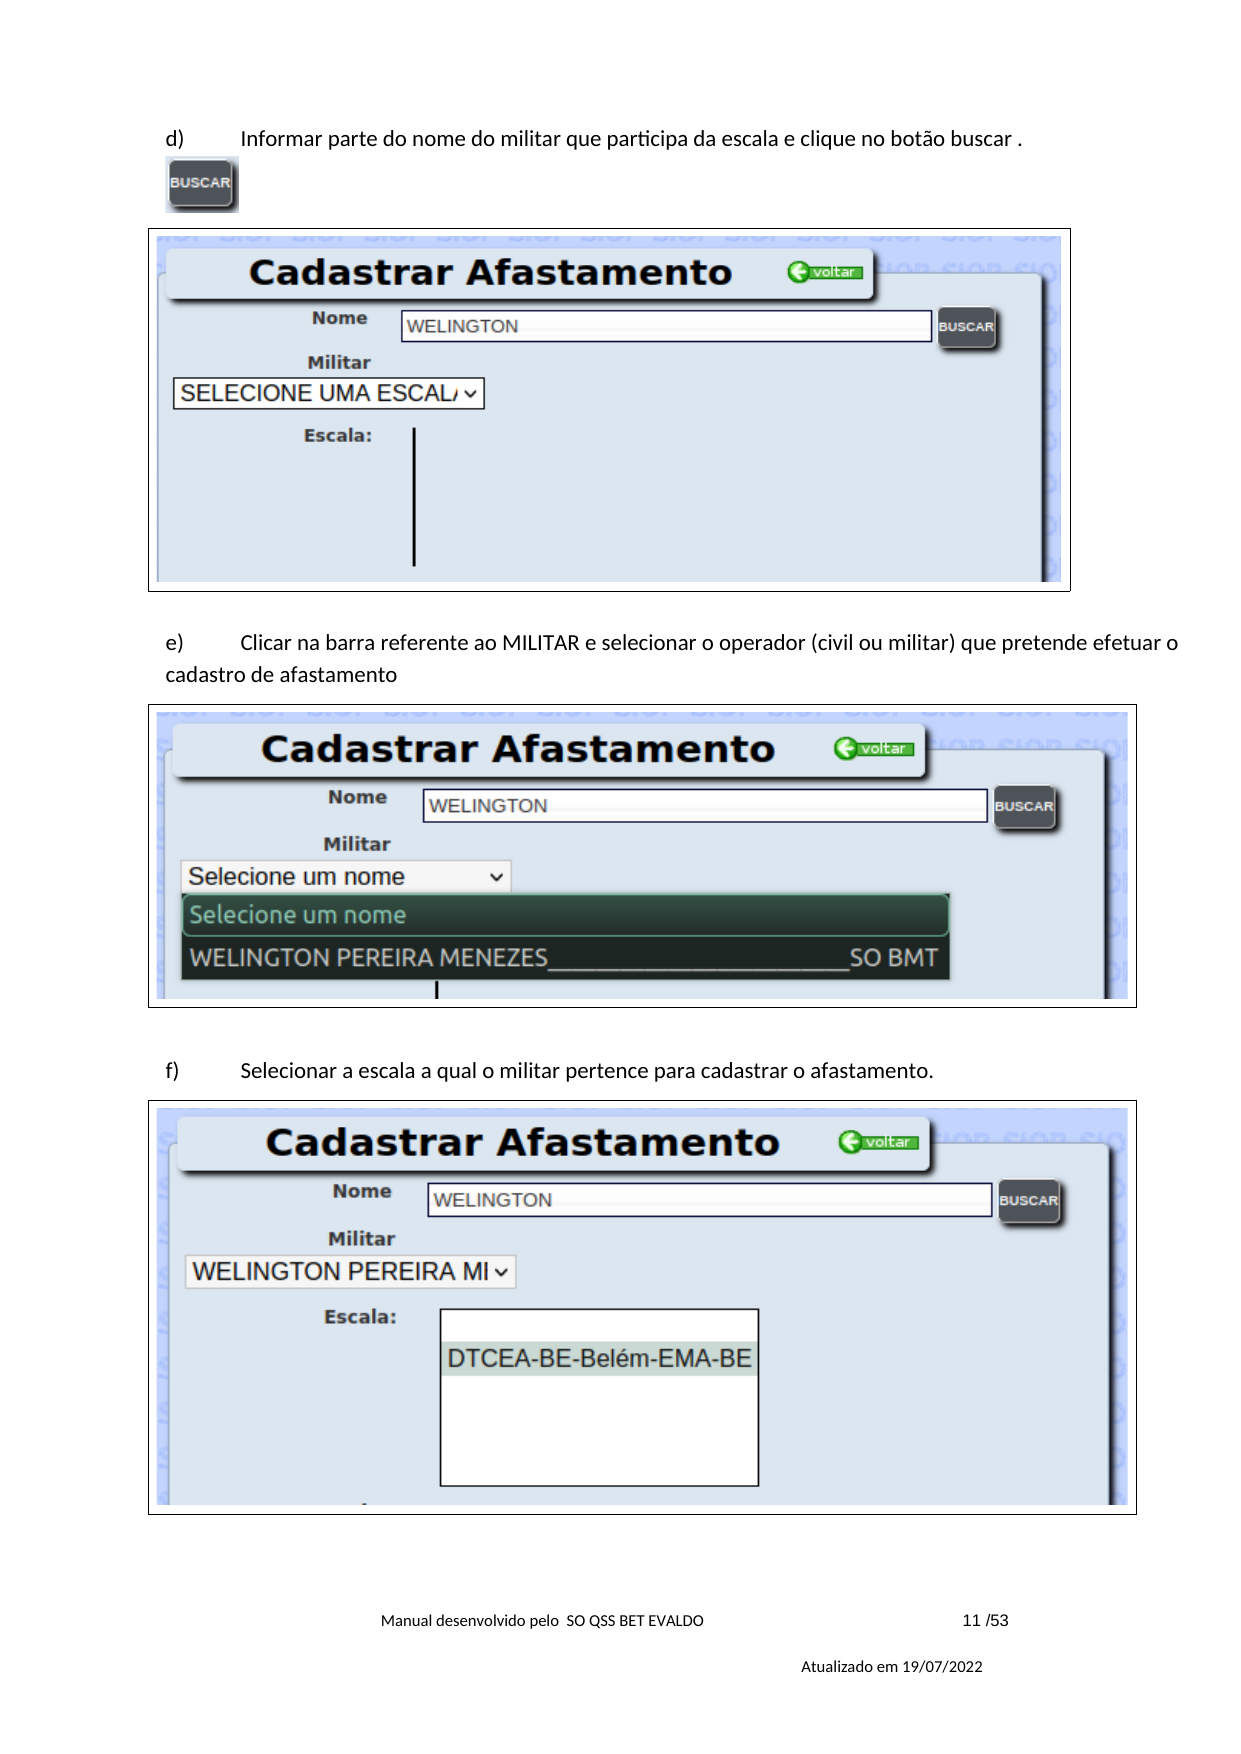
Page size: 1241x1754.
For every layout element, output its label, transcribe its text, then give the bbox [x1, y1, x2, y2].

list Informar parte do nome do militar que participa da escala e clique no botão buscar . [165, 124, 1181, 152]
list Clicar na barra referente ao MILITAR e selecionar o operador (civil ou militar) que pretende efetuar o cadastro de afastamento [165, 628, 1181, 688]
list Selecionar a escala a qual o militar pertence para cadastrar o afastamento. [165, 1056, 1181, 1084]
picture [165, 156, 239, 213]
picture [156, 712, 1128, 999]
picture [156, 236, 1061, 582]
picture [156, 1108, 1128, 1505]
